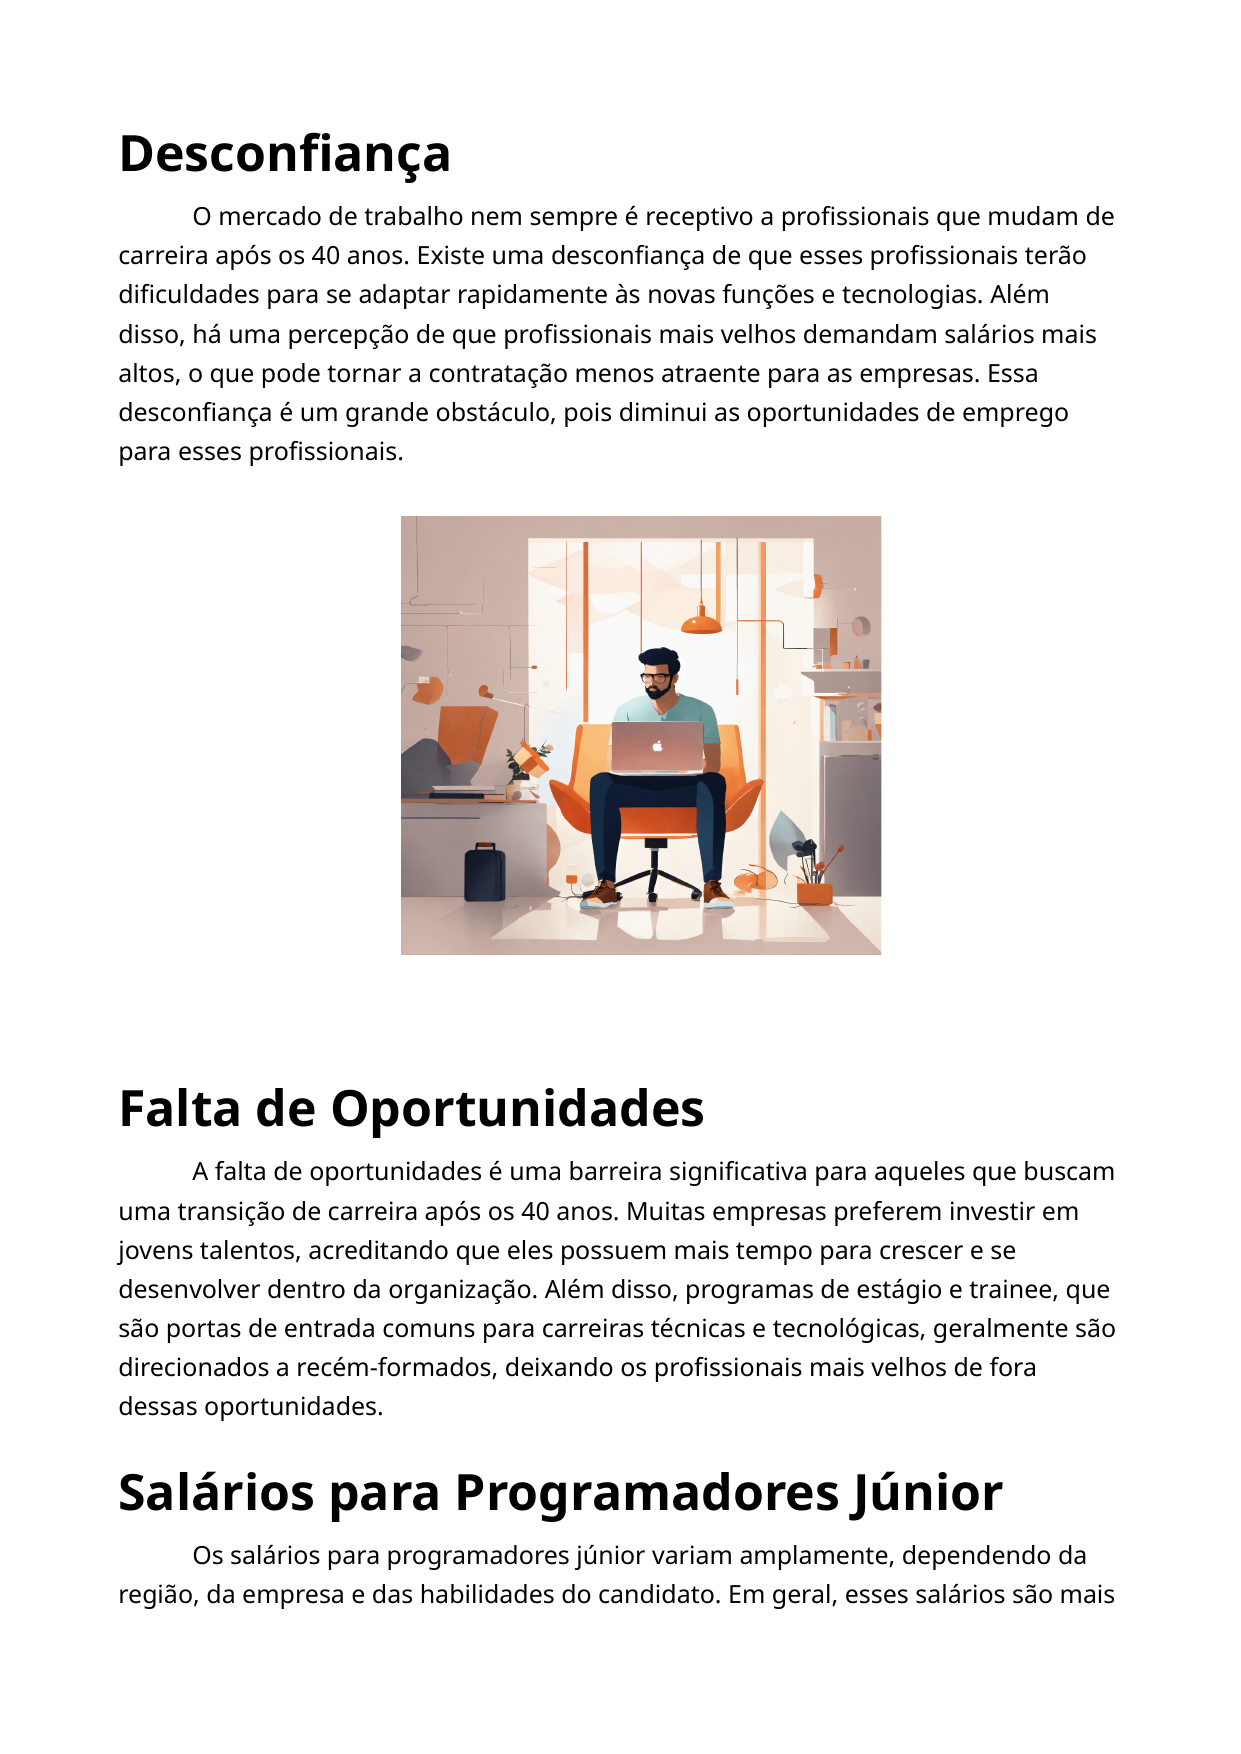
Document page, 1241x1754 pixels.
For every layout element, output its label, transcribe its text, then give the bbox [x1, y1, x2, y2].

subtitle Salários para Programadores Júnior [118, 1457, 1122, 1525]
subtitle Falta de Oportunidades [118, 1073, 1122, 1141]
subtitle Desconfiança [118, 118, 1122, 186]
text A falta de oportunidades é uma barreira significativa para aqueles que buscam uma transição de carreira após os 40 anos. Muitas empresas preferem investir em jovens talentos, acreditando que eles possuem mais tempo para crescer e se desenvolver dentro da organização. Além disso, programas de estágio e trainee, que são portas de entrada comuns para carreiras técnicas e tecnológicas, geralmente são direcionados a recém-formados, deixando os profissionais mais velhos de fora dessas oportunidades. [118, 1154, 1122, 1423]
text Os salários para programadores júnior variam amplamente, dependendo da região, da empresa e das habilidades do candidato. Em geral, esses salários são mais [118, 1538, 1122, 1611]
picture [401, 516, 882, 955]
text O mercado de trabalho nem sempre é receptivo a profissionais que mudam de carreira após os 40 anos. Existe uma desconfiança de que esses profissionais terão dificuldades para se adaptar rapidamente às novas funções e tecnologias. Além disso, há uma percepção de que profissionais mais velhos demandam salários mais altos, o que pode tornar a contratação menos atraente para as empresas. Essa desconfiança é um grande obstáculo, pois diminui as oportunidades de emprego para esses profissionais. [118, 199, 1122, 468]
